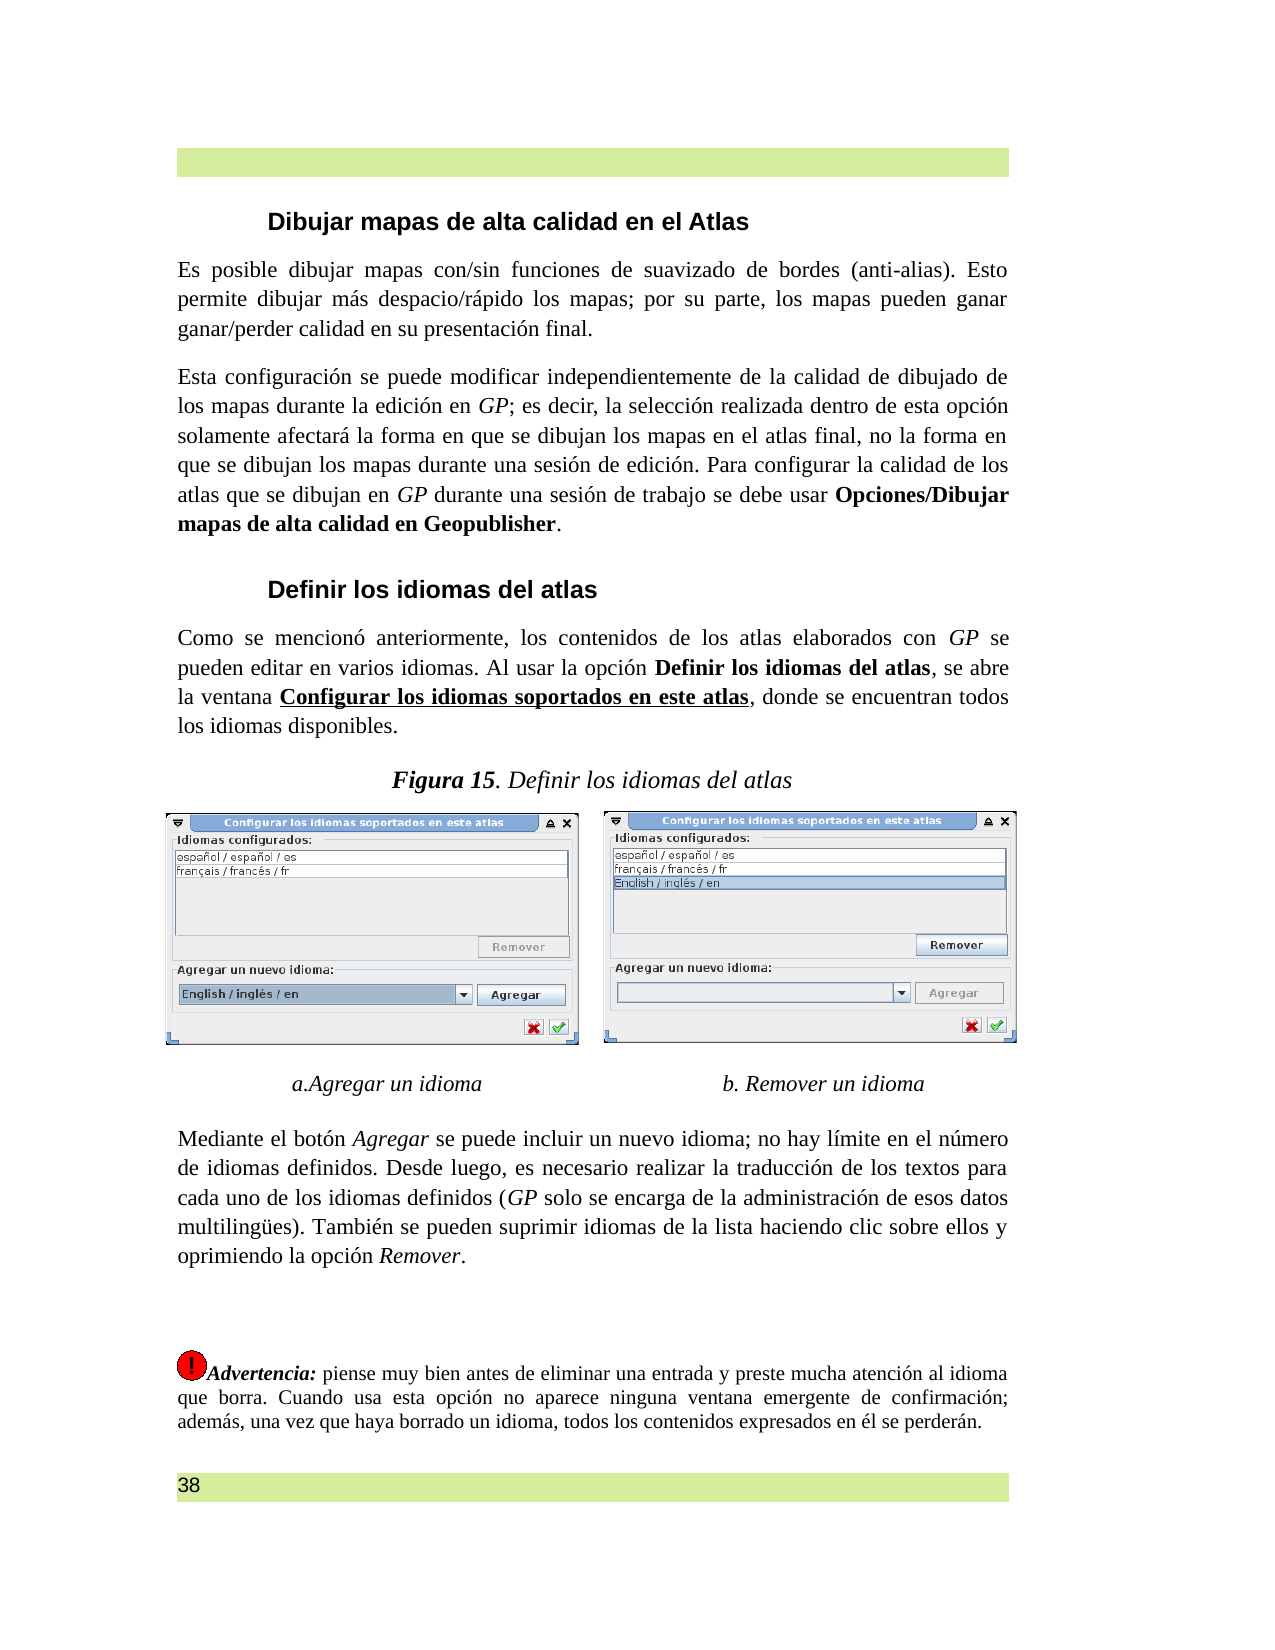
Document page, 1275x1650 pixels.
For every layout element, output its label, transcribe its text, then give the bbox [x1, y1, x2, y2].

picture [165, 813, 579, 1045]
text Es posible dibujar mapas con/sin funciones de suavizado de bordes (anti-alias). Esto permite dibujar más despacio/rápido los mapas; por su parte, los mapas pueden ganar ganar/perder calidad en su presentación final. [177, 254, 1009, 342]
subtitle Definir los idiomas del atlas [177, 575, 1009, 603]
picture [603, 811, 1017, 1043]
text Como se mencionó anteriormente, los contenidos de los atlas elaborados con GP se pueden editar en varios idiomas. Al usar la opción Definir los idiomas del atlas, se abre la ventana Configurar los idiomas soportados en este atlas, donde se encuentran todos los idiomas disponibles. [177, 622, 1009, 740]
text Esta configuración se puede modificar independientemente de la calidad de dibujado de los mapas durante la edición en GP; es decir, la selección realizada dentro de esta opción solamente afectará la forma en que se dibujan los mapas en el atlas final, no la forma en que se dibujan los mapas durante una sesión de edición. Para configurar la calidad de los atlas que se dibujan en GP durante una sesión de trabajo se debe usar Opciones/Dibujar mapas de alta calidad en Geopublisher. [177, 361, 1009, 537]
text Mediante el botón Agregar se puede incluir un nuevo idioma; no hay límite en el número de idiomas definidos. Desde luego, es necesario realizar la traducción de los textos para cada uno de los idiomas definidos (GP solo se encarga de la administración de esos datos multilingües). También se pueden suprimir idiomas de la lista haciendo clic sobre ellos y oprimiendo la opción Remover. [177, 1122, 1009, 1270]
text a.Agregar un idioma b. Remover un idioma [177, 1069, 1009, 1096]
text Advertencia: piense muy bien antes de eliminar una entrada y preste mucha atención al idioma que borra. Cuando usa esta opción no aparece ninguna ventana emergente de confirmación; además, una vez que haya borrado un idioma, todos los contenidos expresados en él se perderán. [177, 1351, 1009, 1433]
subtitle Dibujar mapas de alta calidad en el Atlas [177, 207, 1009, 235]
text Figura 15. Definir los idiomas del atlas [177, 765, 1009, 793]
